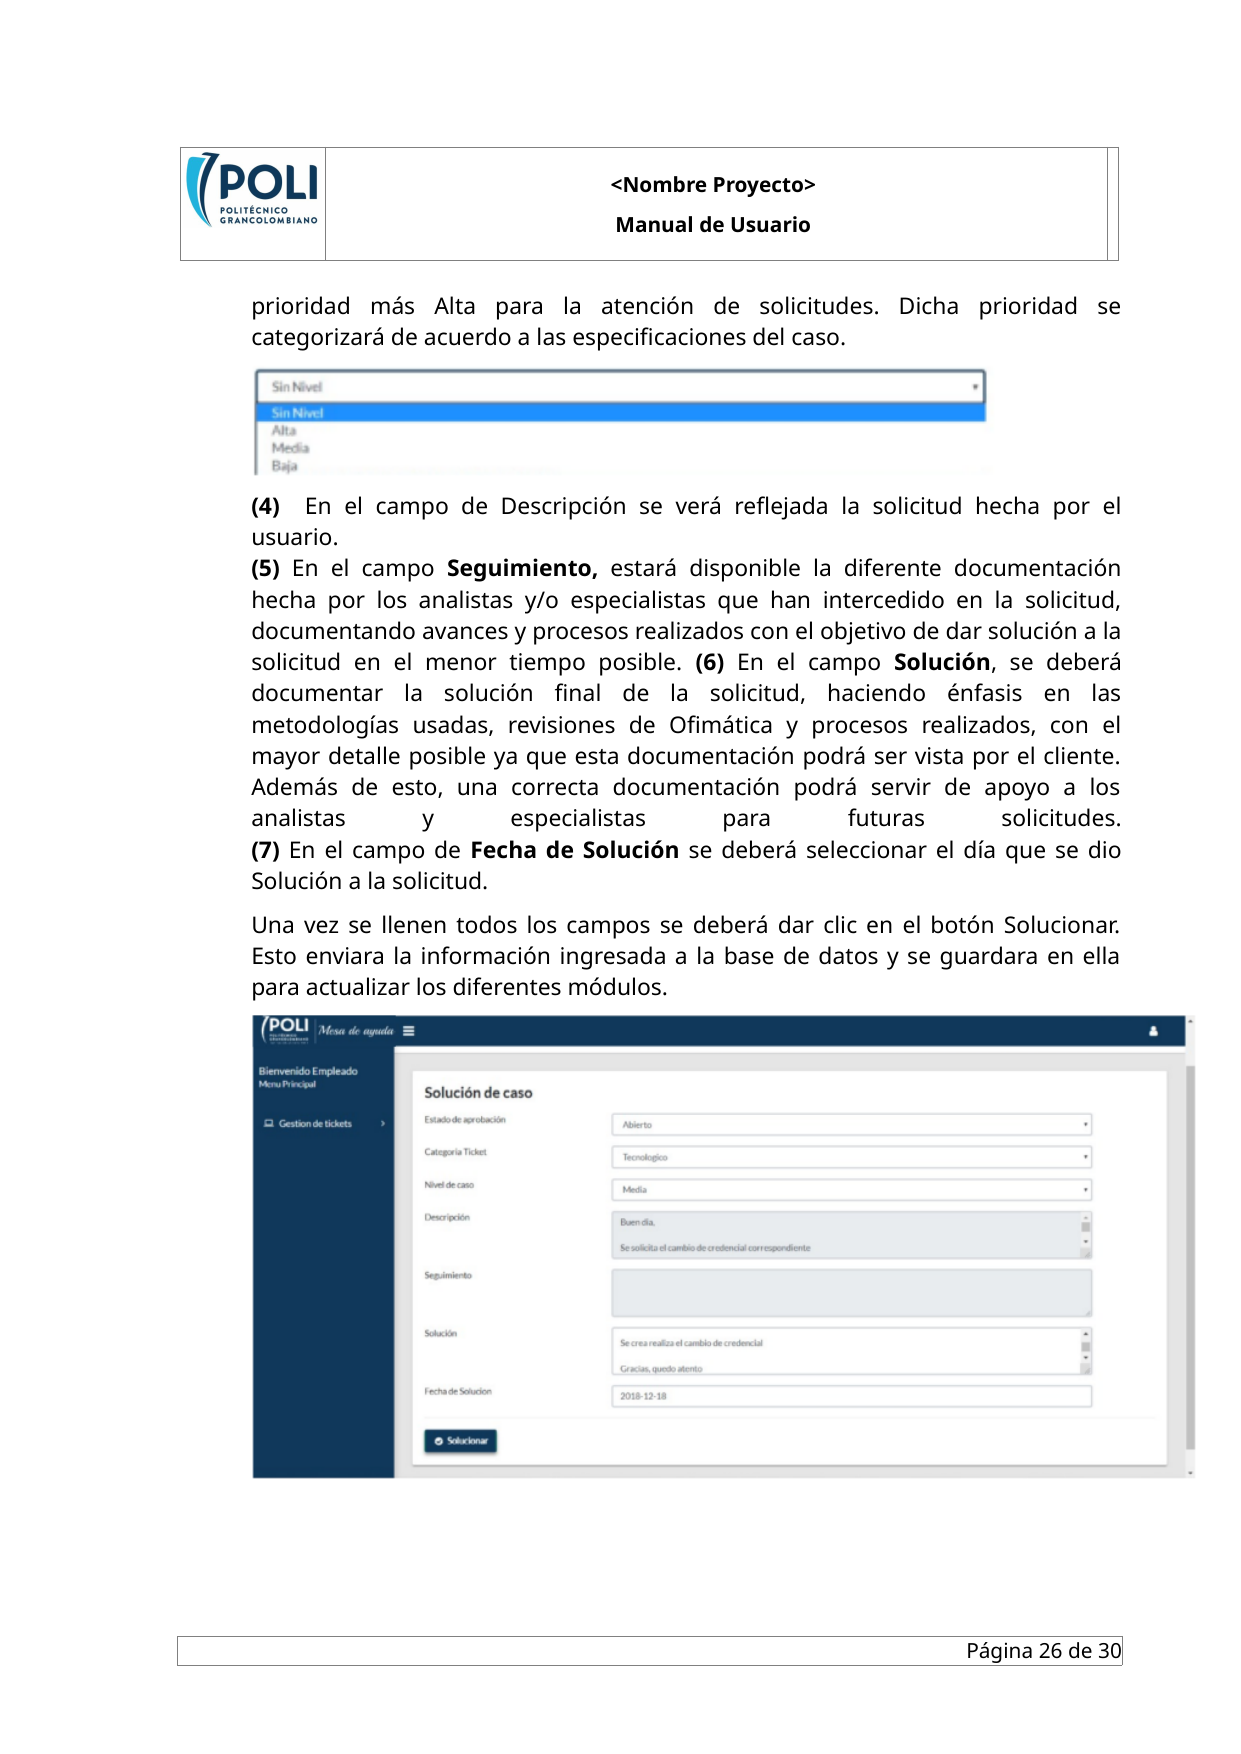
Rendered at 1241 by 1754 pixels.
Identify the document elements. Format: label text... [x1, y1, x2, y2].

text (4) En el campo de Descripción se verá reflejada la solicitud hecha por el usuario. (5) En el campo Seguimiento, estará disponible la diferente documentación hecha por los analistas y/o especialistas que han intercedido en la solicitud, documentando avances y procesos realizados con el objetivo de dar solución a la solicitud en el menor tiempo posible. (6) En el campo Solución, se deberá documentar la solución final de la solicitud, haciendo énfasis en las metodologías usadas, revisiones de Ofimática y procesos realizados, con el mayor detalle posible ya que esta documentación podrá ser vista por el cliente. Además de esto, una correcta documentación podrá servir de apoyo a los analistas y especialistas para futuras solicitudes. (7) En el campo de Fecha de Solución se deberá seleccionar el día que se dio Solución a la solicitud. [251, 490, 1122, 896]
text Una vez se llenen todos los campos se deberá dar clic en el botón Solucionar. Esto enviara la información ingresada a la base de datos y se guardara en ella para actualizar los diferentes módulos. [251, 909, 1122, 1002]
text prioridad más Alta para la atención de solicitudes. Dicha prioridad se categorizará de acuerdo a las especificaciones del caso. [251, 290, 1122, 352]
